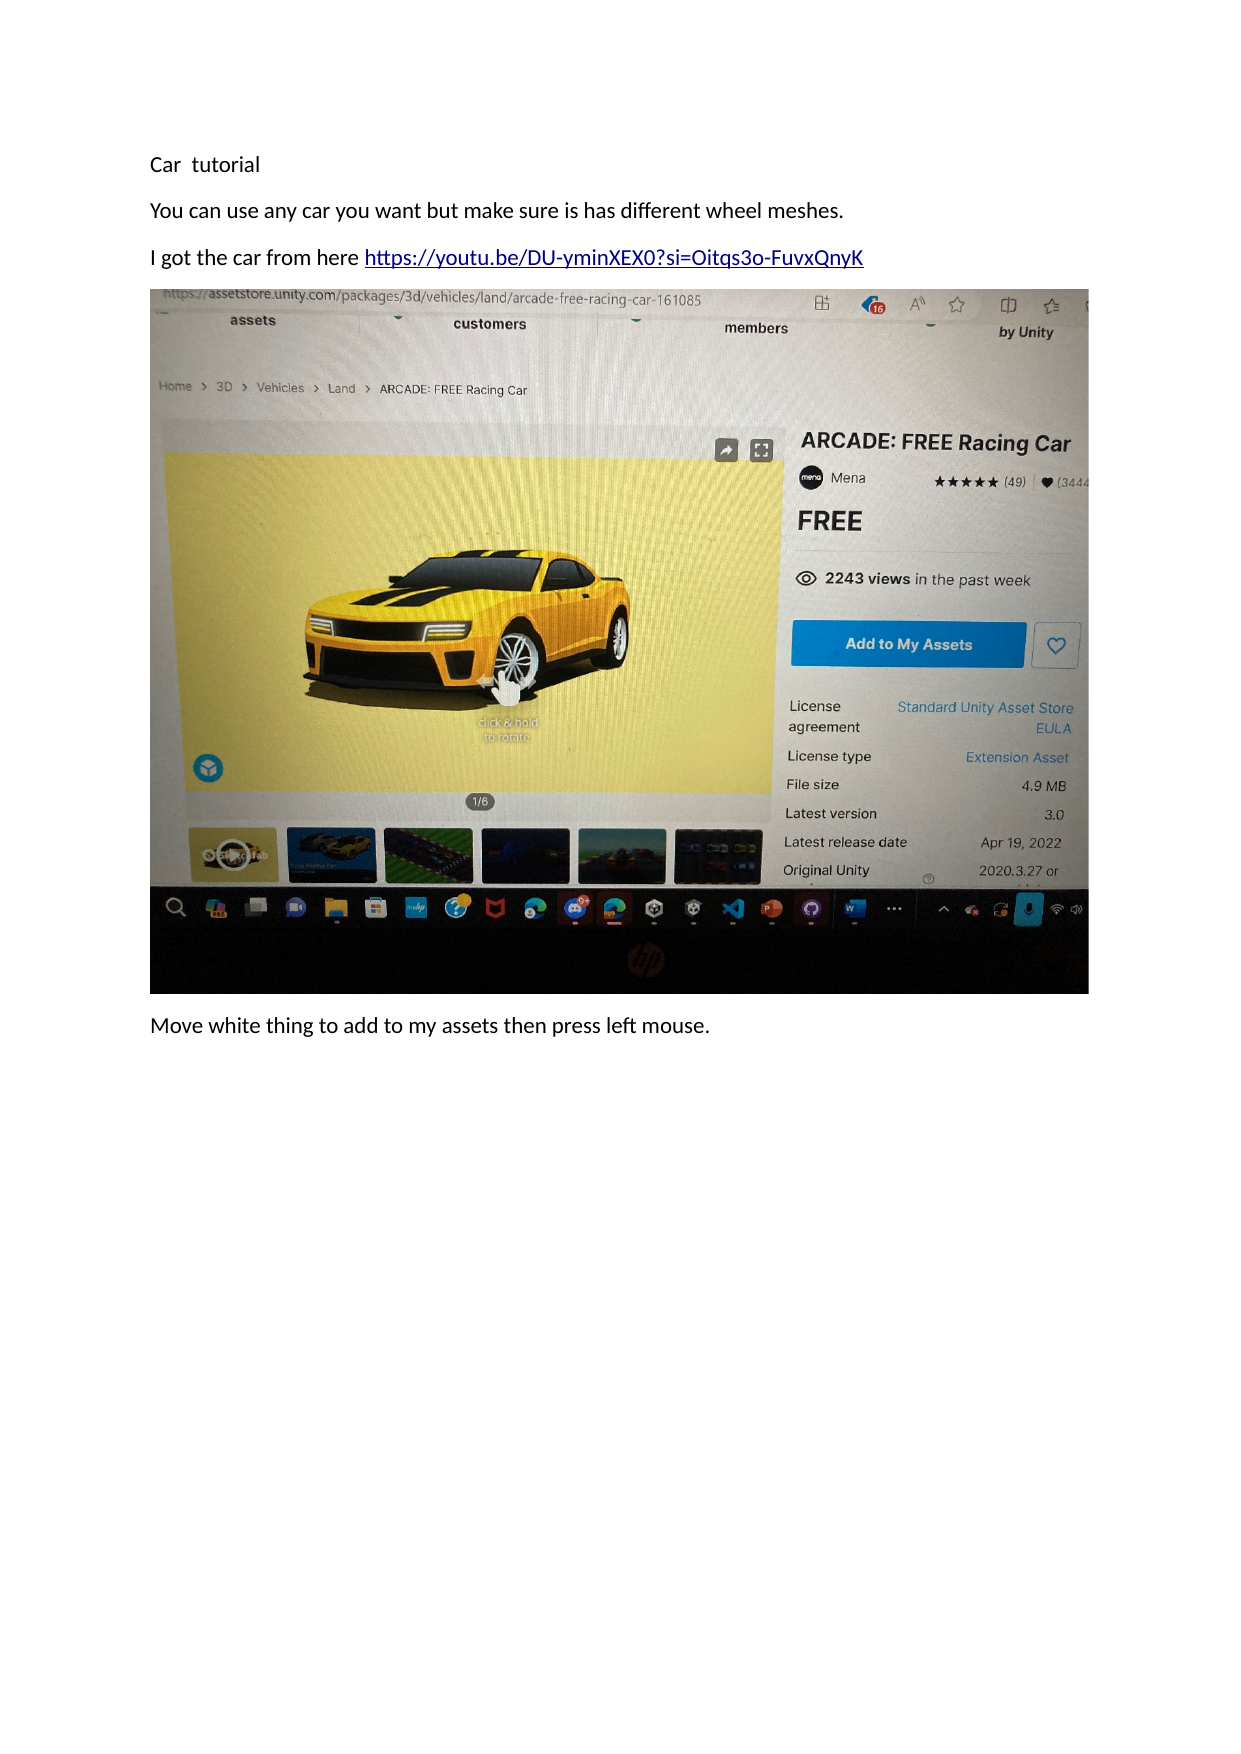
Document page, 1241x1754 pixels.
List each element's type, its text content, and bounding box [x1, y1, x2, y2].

text Move white thing to add to my assets then press left mouse. [150, 1012, 1090, 1039]
text You can use any car you want but make sure is has different wheel meshes. [150, 196, 1090, 224]
text I got the car from here https://youtu.be/DU-yminXEX0?si=Oitqs3o-FuvxQnyK [150, 243, 1090, 271]
text Car tutorial [150, 150, 1090, 178]
